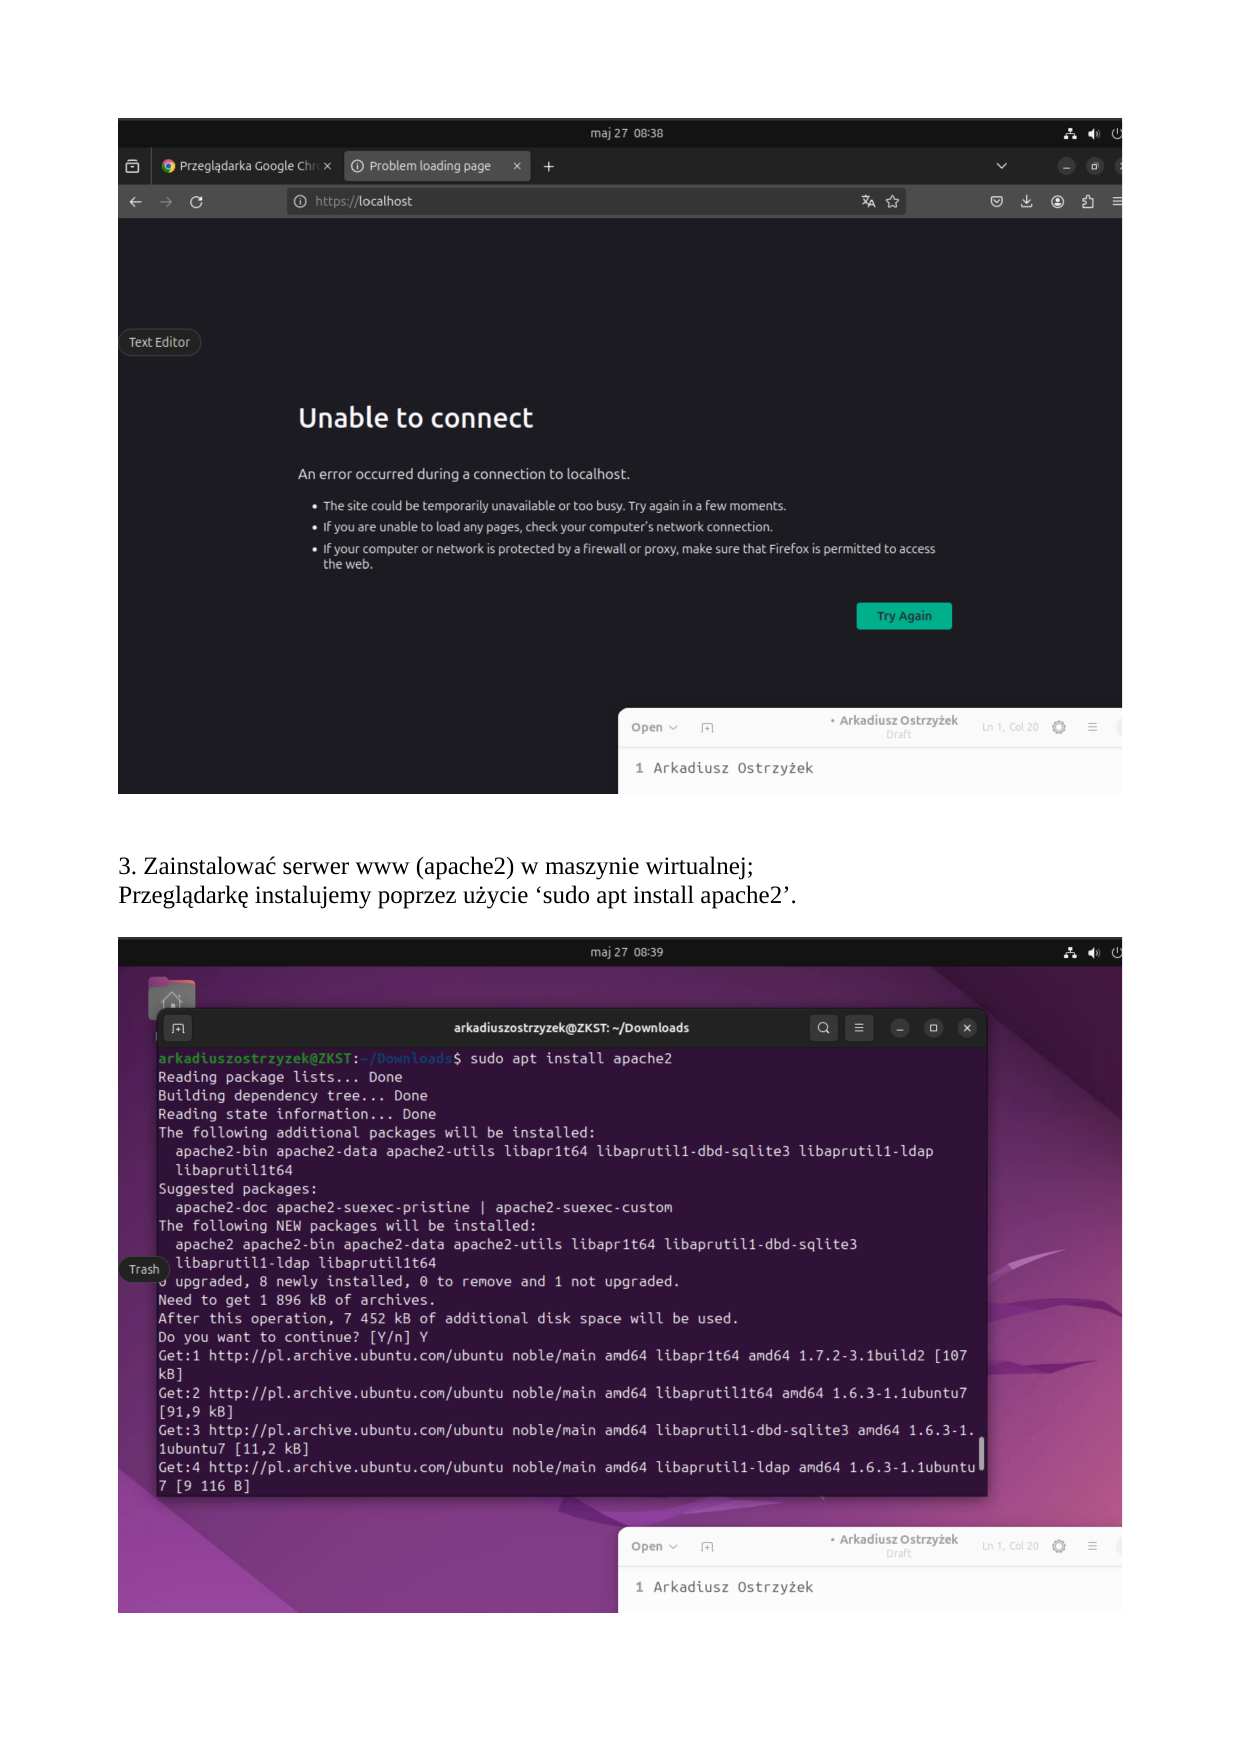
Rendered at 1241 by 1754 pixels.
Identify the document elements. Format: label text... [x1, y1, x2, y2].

picture [118, 118, 1123, 794]
text 3. Zainstalować serwer www (apache2) w maszynie wirtualnej; [118, 851, 1122, 880]
text Przeglądarkę instalujemy poprzez użycie ‘sudo apt install apache2’. [118, 880, 1122, 909]
picture [118, 937, 1123, 1613]
